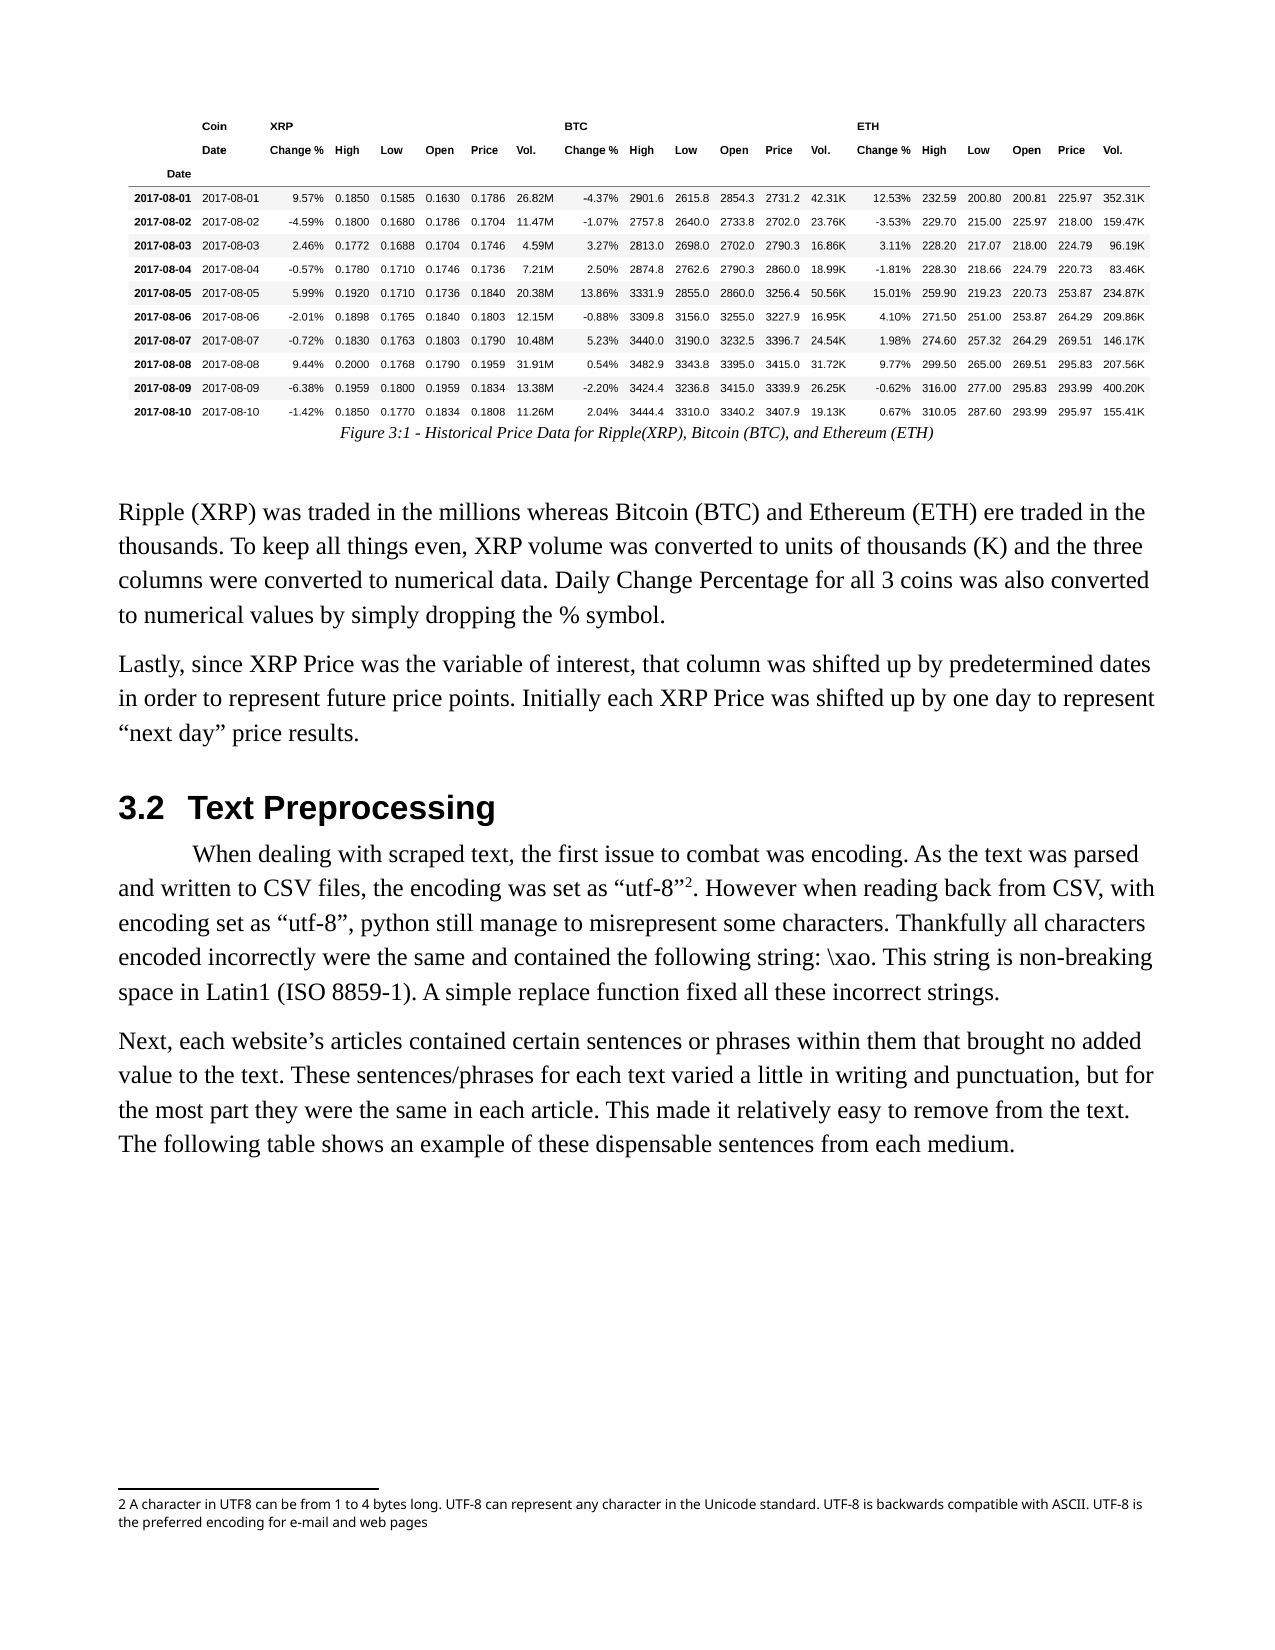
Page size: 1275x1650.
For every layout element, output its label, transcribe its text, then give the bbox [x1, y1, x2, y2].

picture [118, 102, 1157, 423]
text A character in UTF8 can be from 1 to 4 bytes long. UTF-8 can represent any character in the Unicode standard. UTF-8 is backwards compatible with ASCII. UTF-8 is the preferred encoding for e-mail and web pages [118, 1495, 1157, 1532]
text When dealing with scraped text, the first issue to combat was encoding. As the text was parsed and written to CSV files, the encoding was set as “utf-8”. However when reading back from CSV, with encoding set as “utf-8”, python still manage to misrepresent some characters. Thankfully all characters encoded incorrectly were the same and contained the following string: \xao. This string is non-breaking space in Latin1 (ISO 8859-1). A simple replace function fixed all these incorrect strings. [118, 839, 1157, 1006]
text Lastly, since XRP Price was the variable of interest, that column was shifted up by predetermined dates in order to represent future price points. Initially each XRP Price was shifted up by one day to represent “next day” price results. [118, 649, 1157, 747]
text Ripple (XRP) was traded in the millions whereas Bitcoin (BTC) and Ethereum (ETH) ere traded in the thousands. To keep all things even, XRP volume was converted to units of thousands (K) and the three columns were converted to numerical data. Daily Change Percentage for all 3 coins was also converted to numerical values by simply dropping the % symbol. [118, 497, 1157, 629]
text Figure 3:1 - Historical Price Data for Ripple(XRP), Bitcoin (BTC), and Ethereum (ETH) [118, 423, 1157, 442]
text Next, each website’s articles contained certain sentences or phrases within them that brought no added value to the text. These sentences/phrases for each text varied a little in writing and punctuation, but for the most part they were the same in each article. This made it relatively easy to remove from the text. The following table shows an example of these dispensable sentences from each medium. [118, 1026, 1157, 1158]
subtitle Text Preprocessing [118, 788, 1157, 827]
